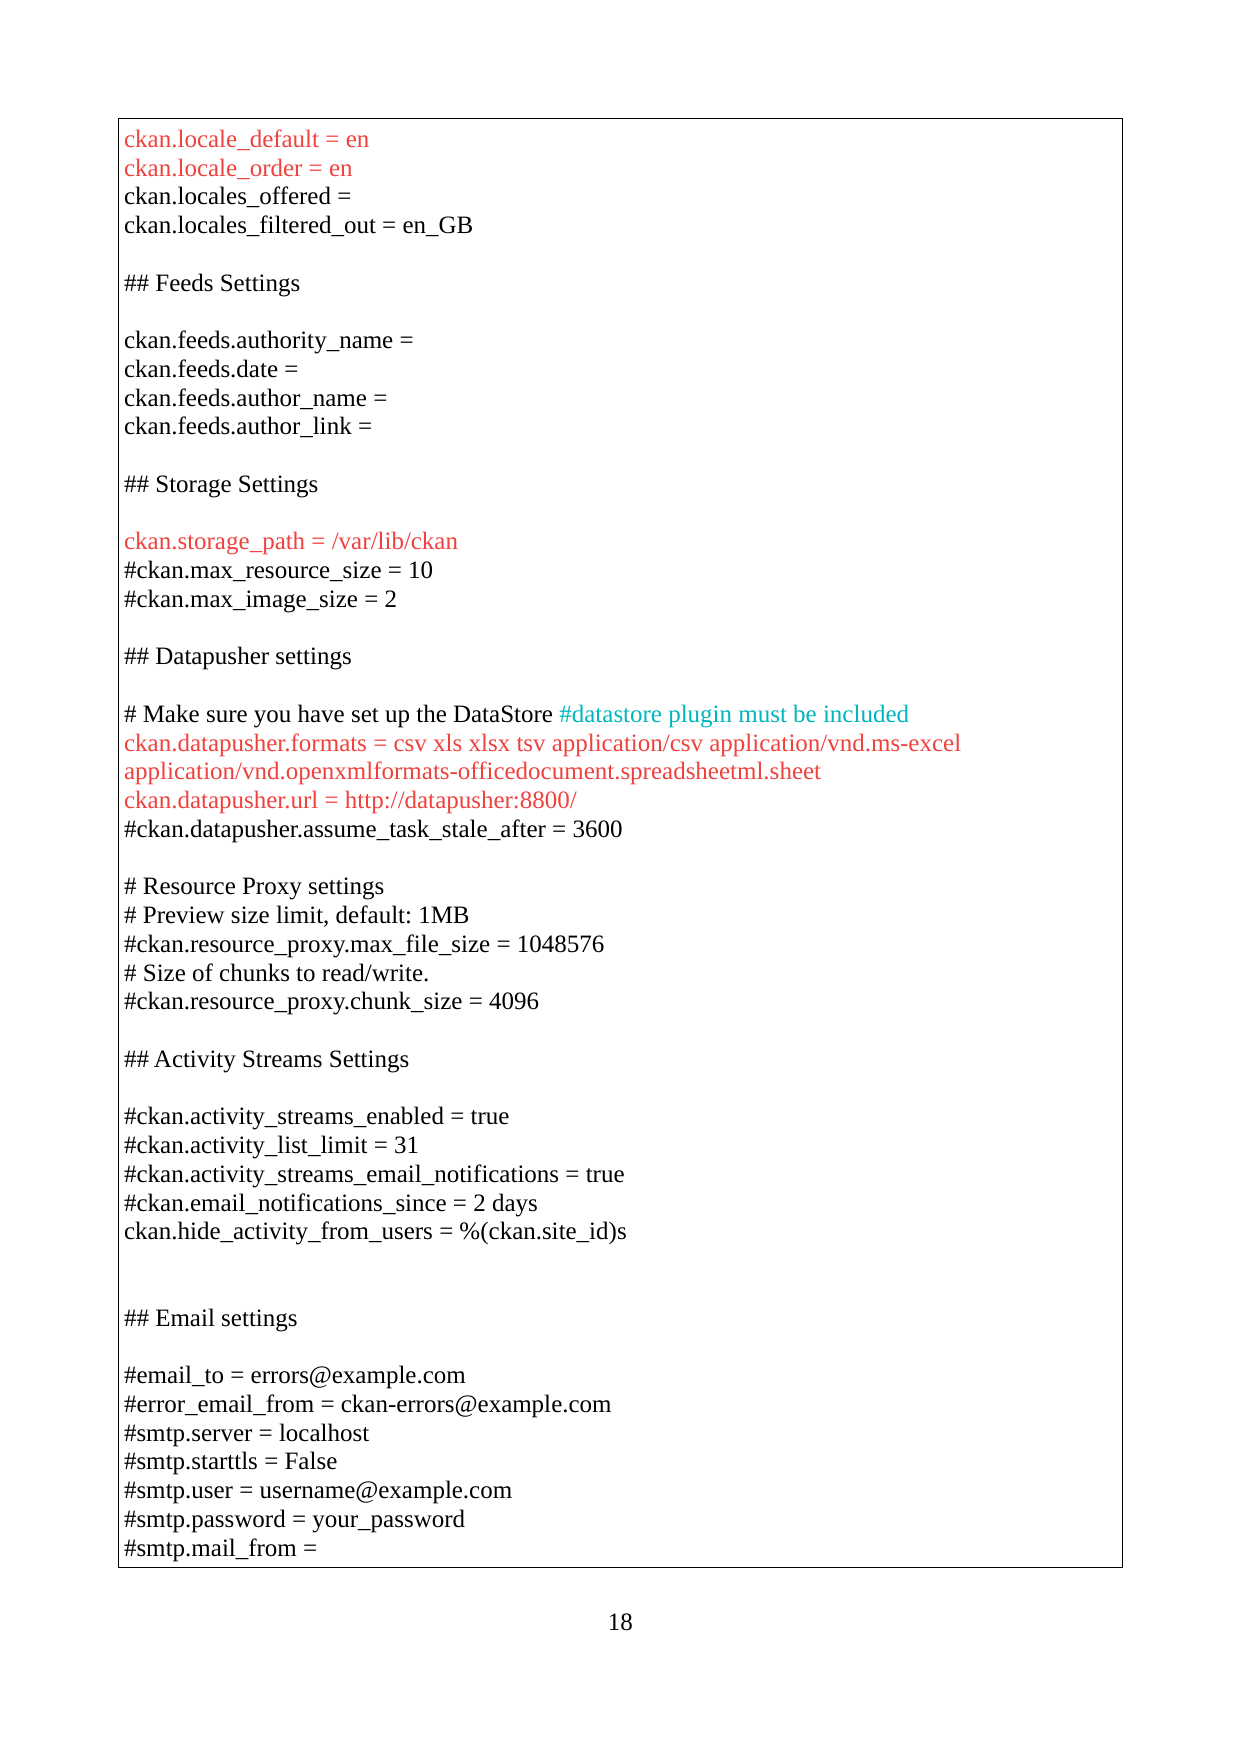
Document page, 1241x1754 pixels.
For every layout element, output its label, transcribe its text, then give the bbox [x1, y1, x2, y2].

table_header ckan.locale_default = en ckan.locale_order = en ckan.locales_offered = ckan.locales_filtered_out = en_GB ## Feeds Settings ckan.feeds.authority_name = ckan.feeds.date = ckan.feeds.author_name = ckan.feeds.author_link = ## Storage Settings ckan.storage_path = /var/lib/ckan #ckan.max_resource_size = 10 #ckan.max_image_size = 2 ## Datapusher settings # Make sure you have set up the DataStore #datastore plugin must be included ckan.datapusher.formats = csv xls xlsx tsv application/csv application/vnd.ms-excel application/vnd.openxmlformats-officedocument.spreadsheetml.sheet ckan.datapusher.url = http://datapusher:8800/ #ckan.datapusher.assume_task_stale_after = 3600 # Resource Proxy settings # Preview size limit, default: 1MB #ckan.resource_proxy.max_file_size = 1048576 # Size of chunks to read/write. #ckan.resource_proxy.chunk_size = 4096 ## Activity Streams Settings #ckan.activity_streams_enabled = true #ckan.activity_list_limit = 31 #ckan.activity_streams_email_notifications = true #ckan.email_notifications_since = 2 days ckan.hide_activity_from_users = %(ckan.site_id)s ## Email settings #email_to = errors@example.com #error_email_from = ckan-errors@example.com #smtp.server = localhost #smtp.starttls = False #smtp.user = username@example.com #smtp.password = your_password #smtp.mail_from = [119, 119, 1122, 1567]
